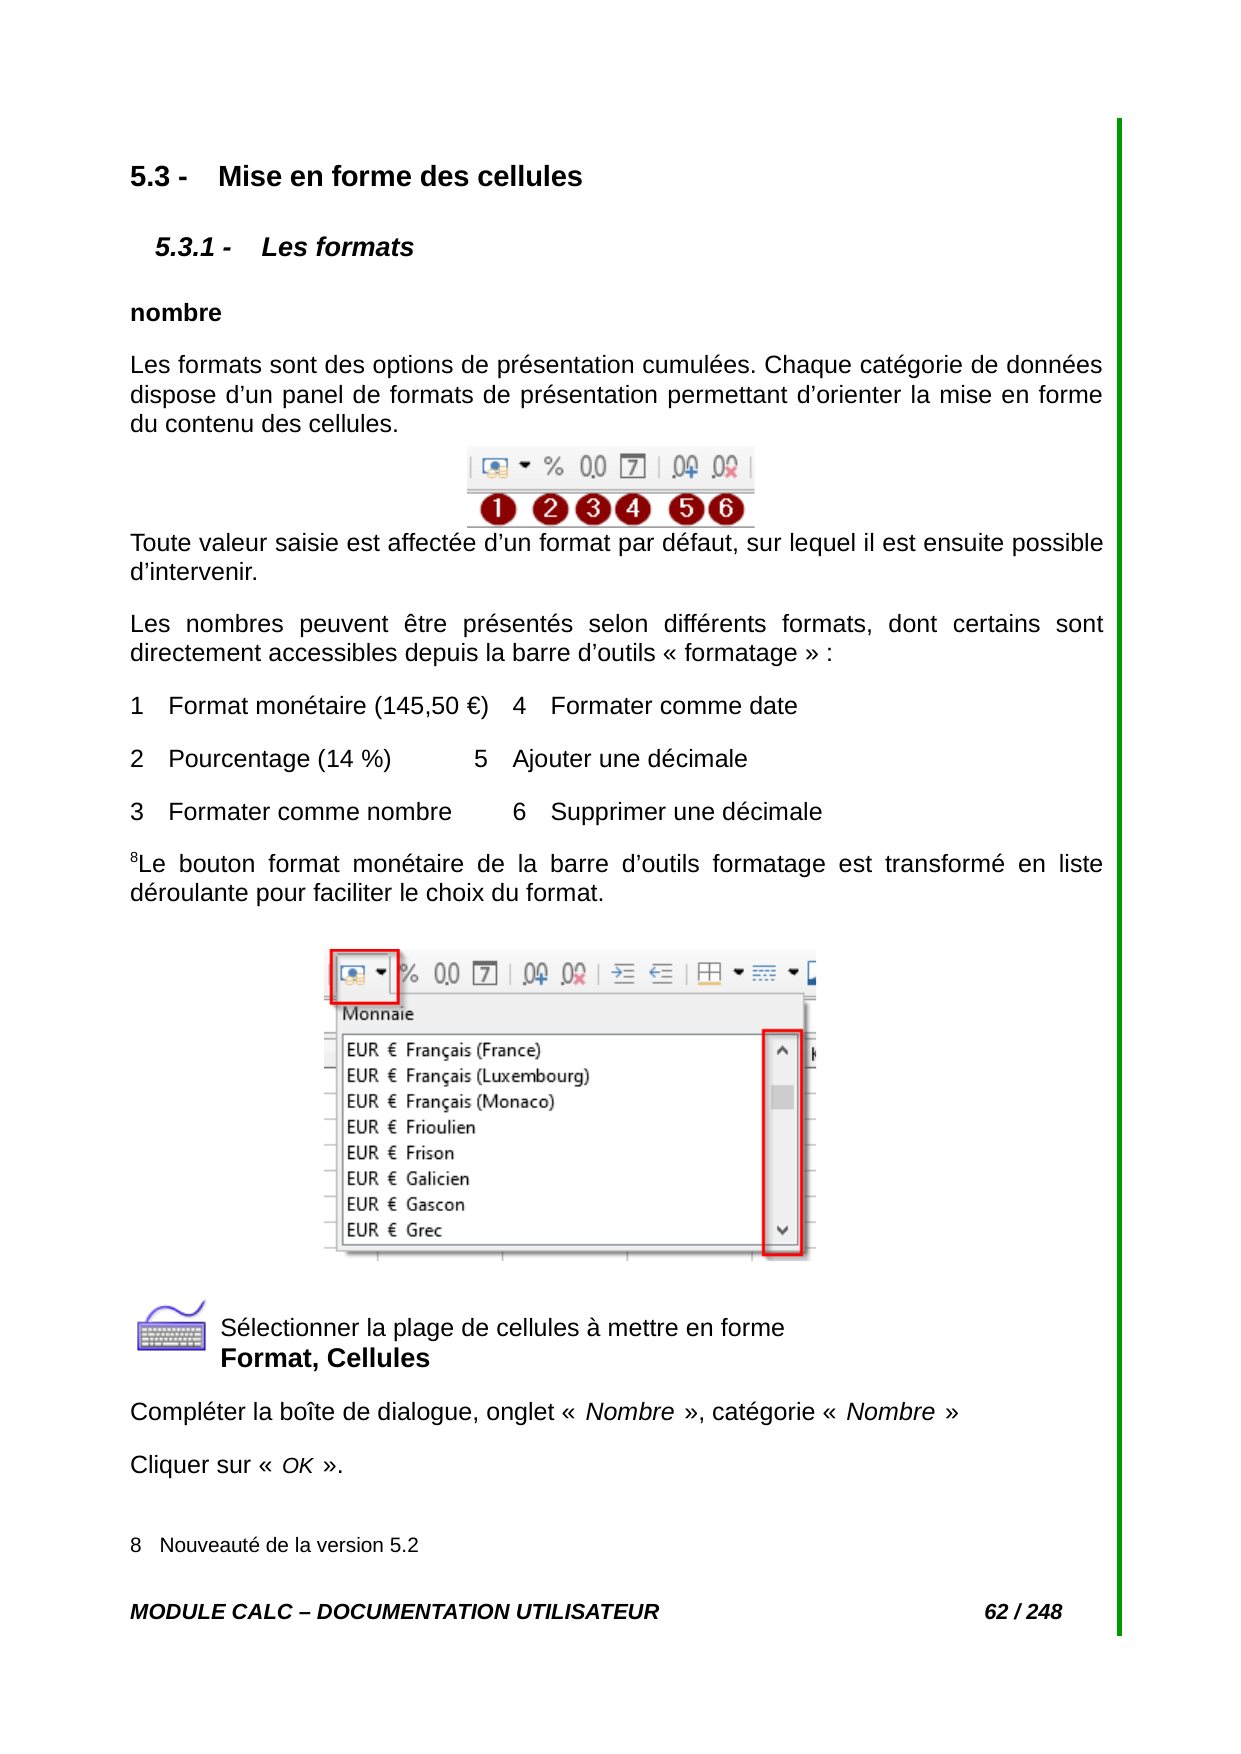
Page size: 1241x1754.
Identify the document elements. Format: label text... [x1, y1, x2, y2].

text Nouveauté de la version 5.2 [130, 1533, 1105, 1557]
picture [467, 446, 755, 528]
text Format, Cellules [130, 1342, 1105, 1373]
text nombre [130, 298, 1105, 327]
text Les formats sont des options de présentation cumulées. Chaque catégorie de données dispose d’un panel de formats de présentation permettant d’orienter la mise en forme du contenu des cellules. [130, 350, 1105, 438]
text Le bouton format monétaire de la barre d’outils formatage est transformé en liste déroulante pour faciliter le choix du format. [130, 849, 1105, 907]
text 3 Formater comme nombre 6 Supprimer une décimale [130, 796, 1105, 826]
text Sélectionner la plage de cellules à mettre en forme [209, 1313, 1105, 1342]
subtitle Les formats [155, 231, 1105, 262]
text Compléter la boîte de dialogue, onglet « Nombre », catégorie « Nombre » [130, 1397, 1105, 1426]
picture [133, 1289, 209, 1365]
picture [324, 949, 817, 1261]
text Toute valeur saisie est affectée d’un format par défaut, sur lequel il est ensuite possible d’intervenir. [130, 461, 1105, 586]
text Cliquer sur « OK ». [130, 1449, 1105, 1479]
subtitle Mise en forme des cellules [130, 159, 1105, 193]
text Les nombres peuvent être présentés selon différents formats, dont certains sont directement accessibles depuis la barre d’outils « formatage » : [130, 609, 1105, 667]
text 2 Pourcentage (14 %) 5 Ajouter une décimale [130, 744, 1105, 773]
text 1 Format monétaire (145,50 €) 4 Formater comme date [130, 691, 1105, 720]
